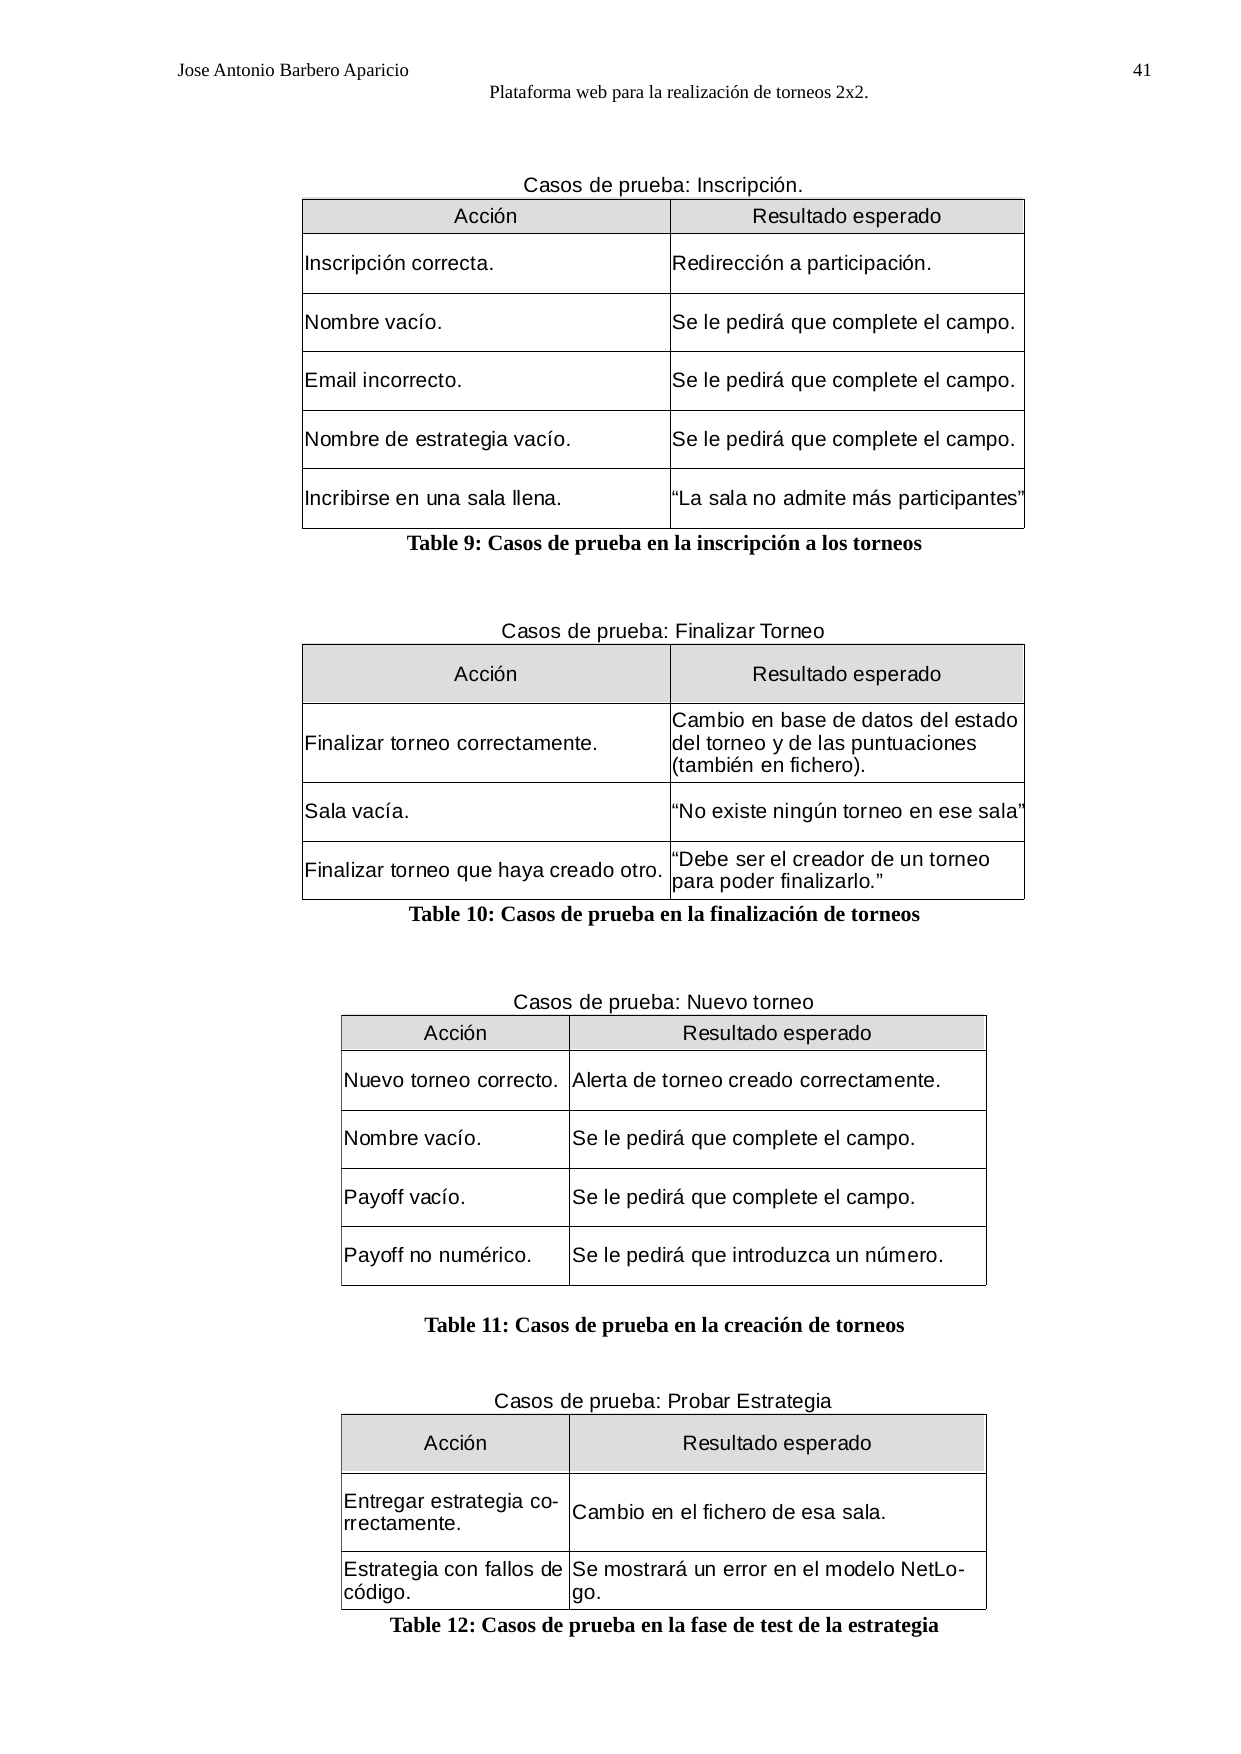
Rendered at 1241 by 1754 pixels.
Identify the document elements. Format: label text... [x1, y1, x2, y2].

text Table 11: Casos de prueba en la creación de torneos [570, 1169, 986, 1226]
text Table 11: Casos de prueba en la creación de torneos [570, 1051, 986, 1110]
text Table 9: Casos de prueba en la inscripción a los torneos [302, 172, 1027, 555]
text Table 11: Casos de prueba en la creación de torneos [342, 1169, 569, 1226]
text Table 12: Casos de prueba en la fase de test de la estrategia [342, 1474, 569, 1551]
text Table 11: Casos de prueba en la creación de torneos [342, 1111, 569, 1168]
text Table 12: Casos de prueba en la fase de test de la estrategia [570, 1474, 986, 1551]
text Table 11: Casos de prueba en la creación de torneos [570, 1111, 986, 1168]
text Table 11: Casos de prueba en la creación de torneos [342, 1051, 569, 1110]
text Table 12: Casos de prueba en la fase de test de la estrategia [341, 1388, 987, 1414]
text Table 11: Casos de prueba en la creación de torneos [341, 1227, 987, 1338]
text Table 12: Casos de prueba en la fase de test de la estrategia [570, 1552, 986, 1609]
text Table 10: Casos de prueba en la finalización de torneos [302, 618, 1027, 927]
text Table 12: Casos de prueba en la fase de test de la estrategia [341, 1610, 987, 1637]
text Table 11: Casos de prueba en la creación de torneos [341, 989, 987, 1015]
text Table 12: Casos de prueba en la fase de test de la estrategia [342, 1552, 569, 1609]
text Table 11: Casos de prueba en la creación de torneos [342, 1227, 569, 1285]
